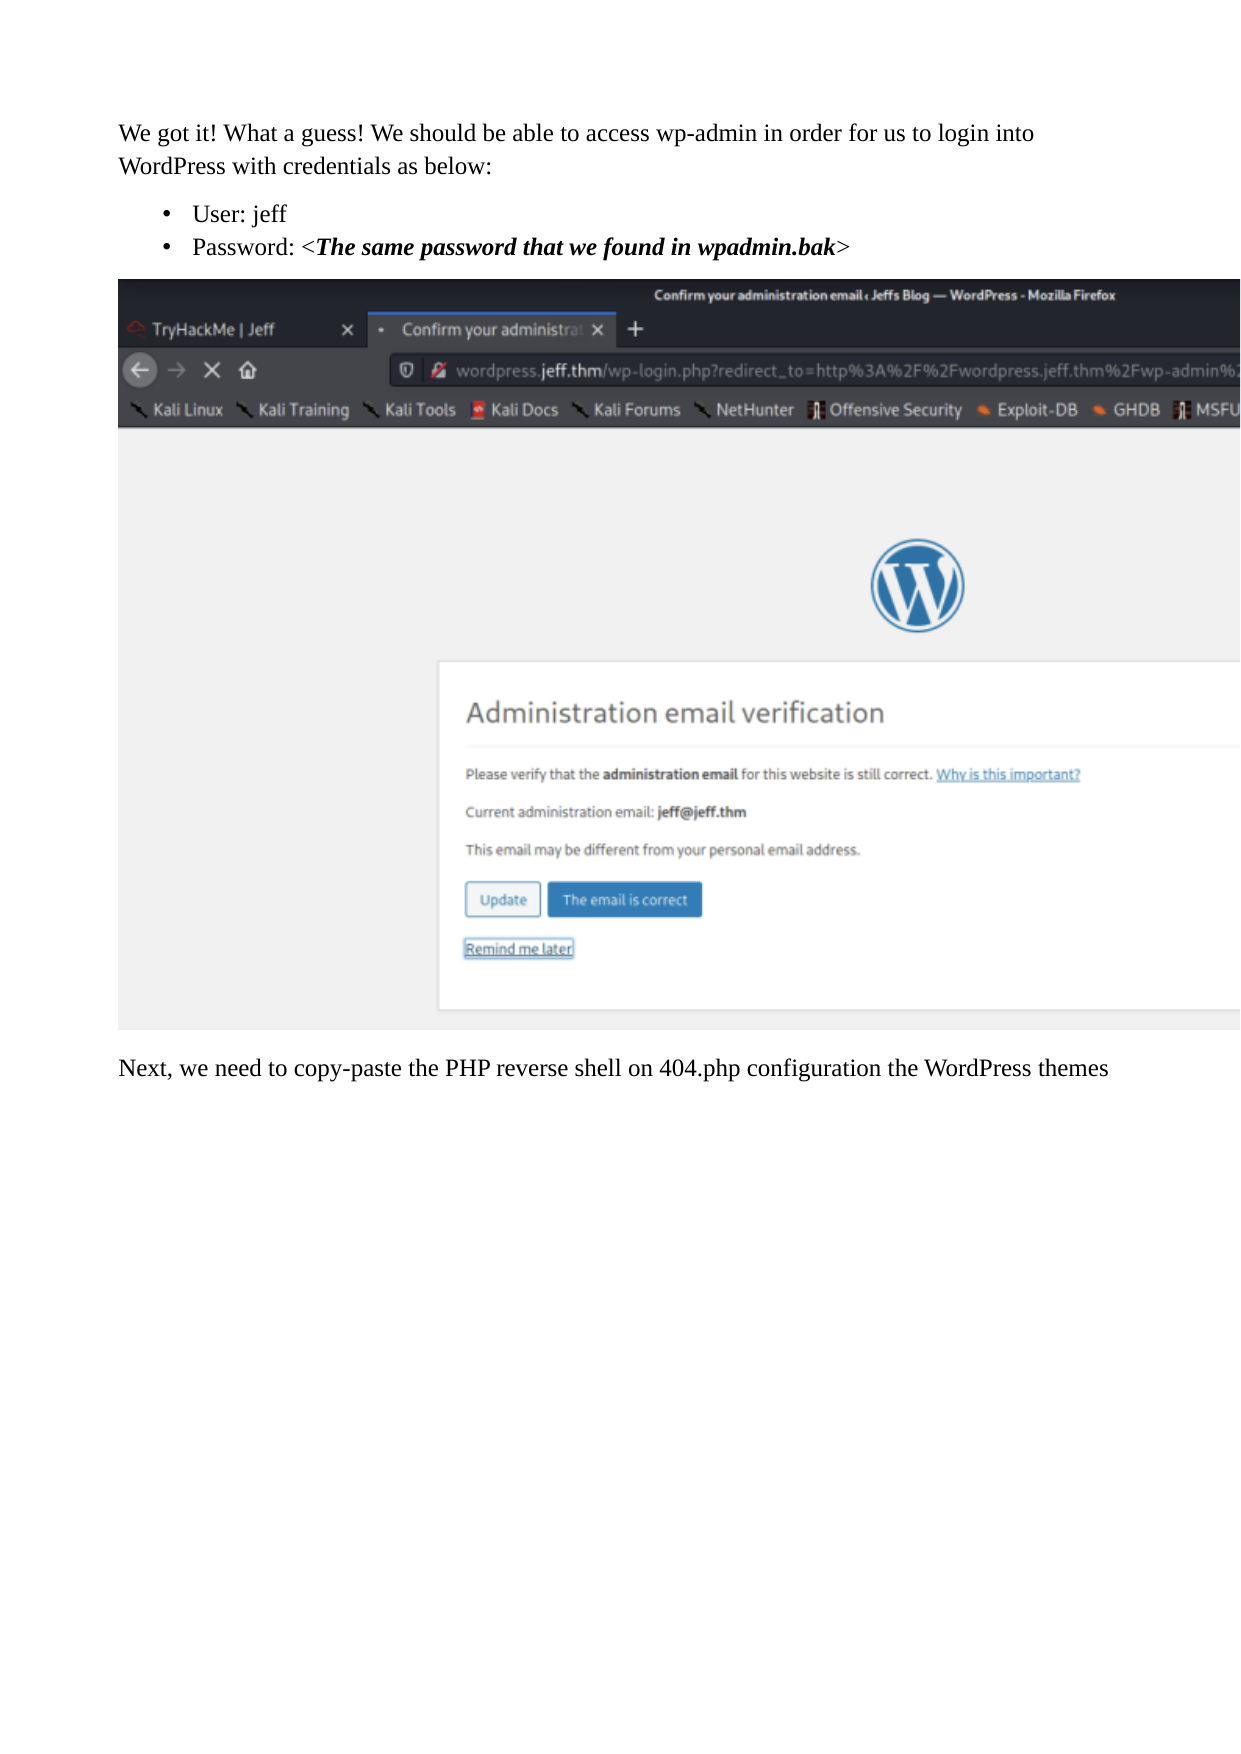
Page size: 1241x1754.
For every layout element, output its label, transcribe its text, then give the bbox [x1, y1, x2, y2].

picture [118, 279, 1241, 1030]
list Password: <The same password that we found in wpadmin.bak> [162, 232, 1122, 261]
text Next, we need to copy-paste the PHP reverse shell on 404.php configuration the WordPress themes [118, 1053, 1122, 1082]
list User: jeff [162, 199, 1122, 227]
text We got it! What a guess! We should be able to access wp-admin in order for us to login into WordPress with credentials as below: [118, 118, 1122, 180]
